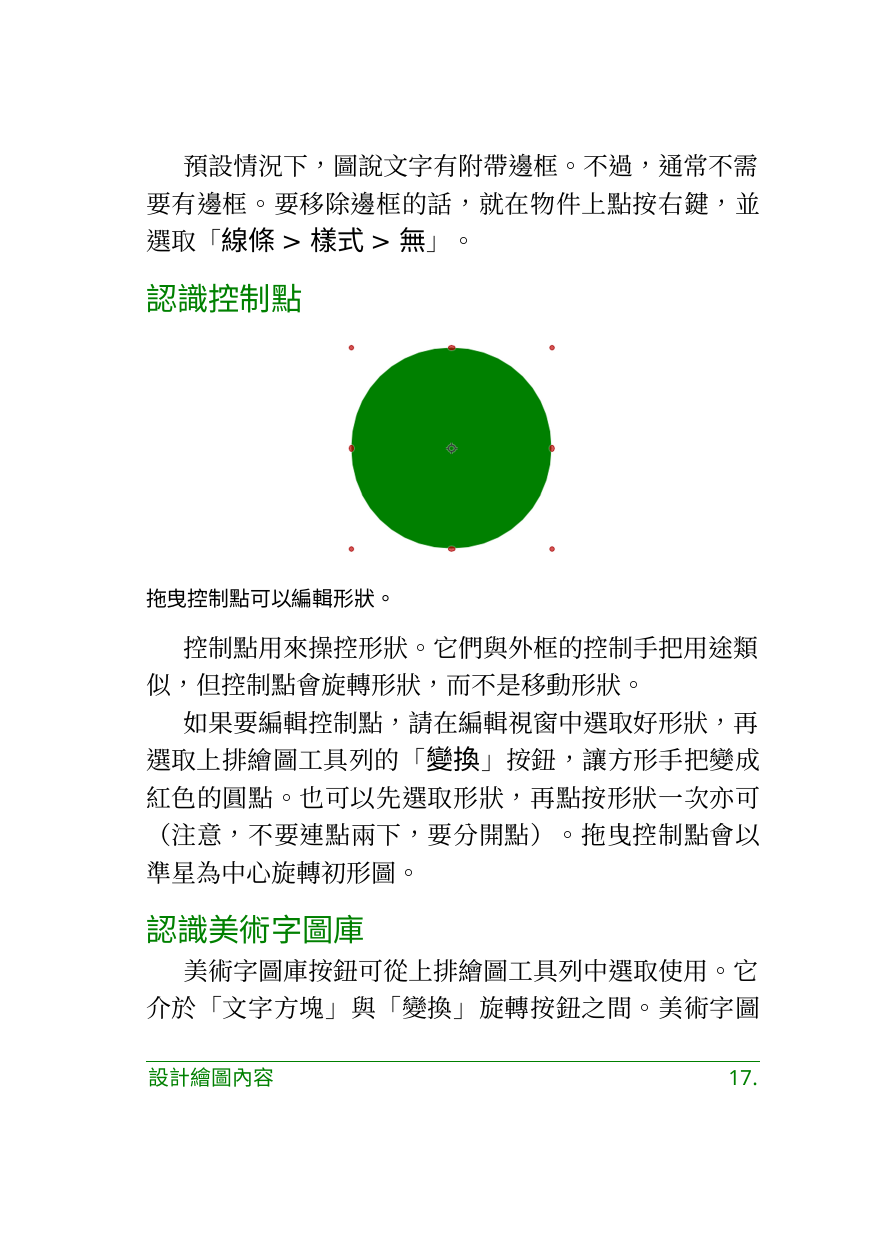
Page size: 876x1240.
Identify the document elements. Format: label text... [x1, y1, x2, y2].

table_header [146, 335, 760, 576]
table_cell 拖曳控制點可以編輯形狀。 [146, 576, 760, 611]
text 預設情況下，圖說文字有附帶邊框。不過，通常不需要有邊框。要移除邊框的話，就在物件上點按右鍵，並選取「線條 > 樣式 > 無」。 [146, 146, 760, 258]
text 美術字圖庫按鈕可從上排繪圖工具列中選取使用。它介於「文字方塊」與「變換」旋轉按鈕之間。美術字圖 [146, 950, 760, 1025]
subtitle 認識控制點 [146, 274, 760, 319]
text 如果要編輯控制點，請在編輯視窗中選取好形狀，再選取上排繪圖工具列的「變換」按鈕，讓方形手把變成紅色的圓點。也可以先選取形狀，再點按形狀一次亦可（注意，不要連點兩下，要分開點）。拖曳控制點會以準星為中心旋轉初形圖。 [146, 702, 760, 889]
subtitle 認識美術字圖庫 [146, 905, 760, 950]
picture [340, 334, 566, 575]
text 控制點用來操控形狀。它們與外框的控制手把用途類似，但控制點會旋轉形狀，而不是移動形狀。 [146, 627, 760, 702]
